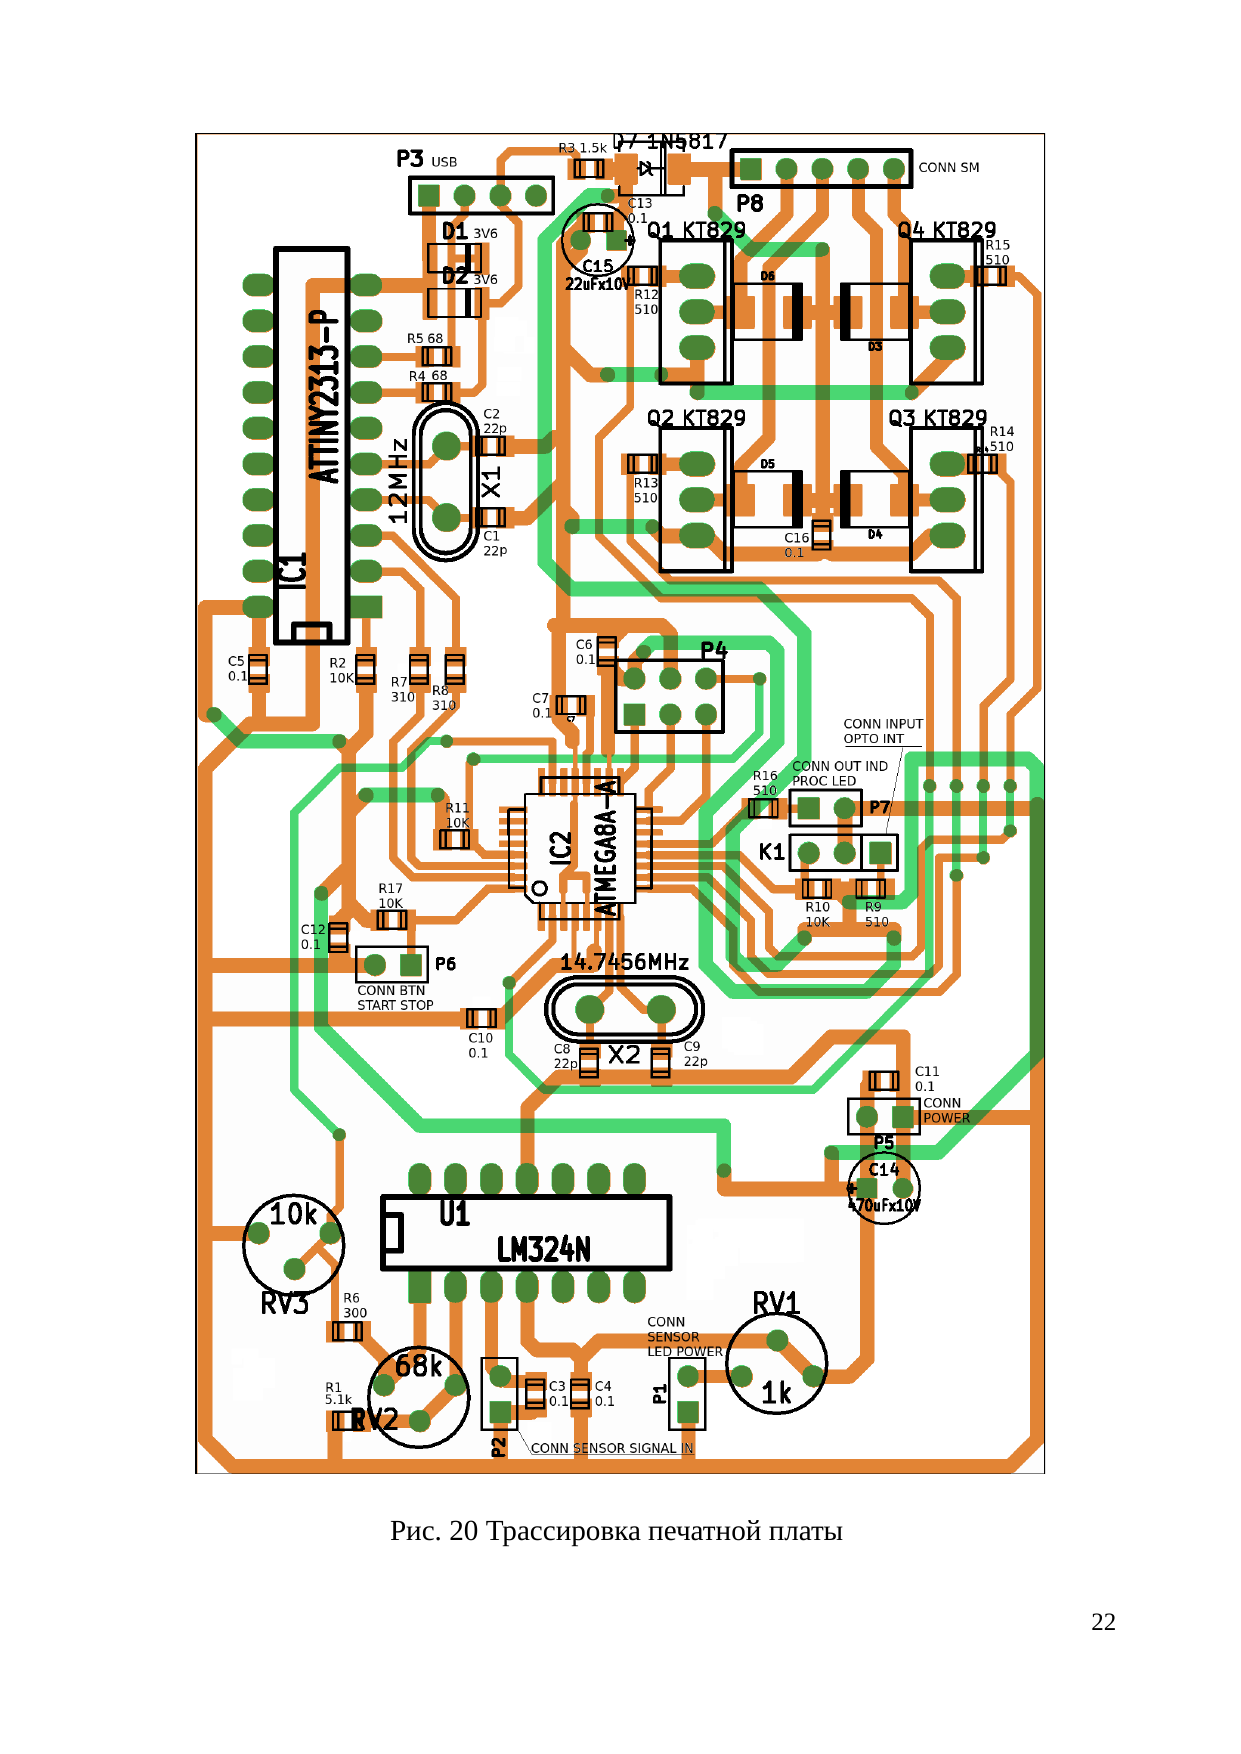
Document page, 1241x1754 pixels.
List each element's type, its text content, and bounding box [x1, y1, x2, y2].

picture [195, 133, 1045, 1474]
text Рис. 20 Трассировка печатной платы [118, 1513, 1122, 1546]
